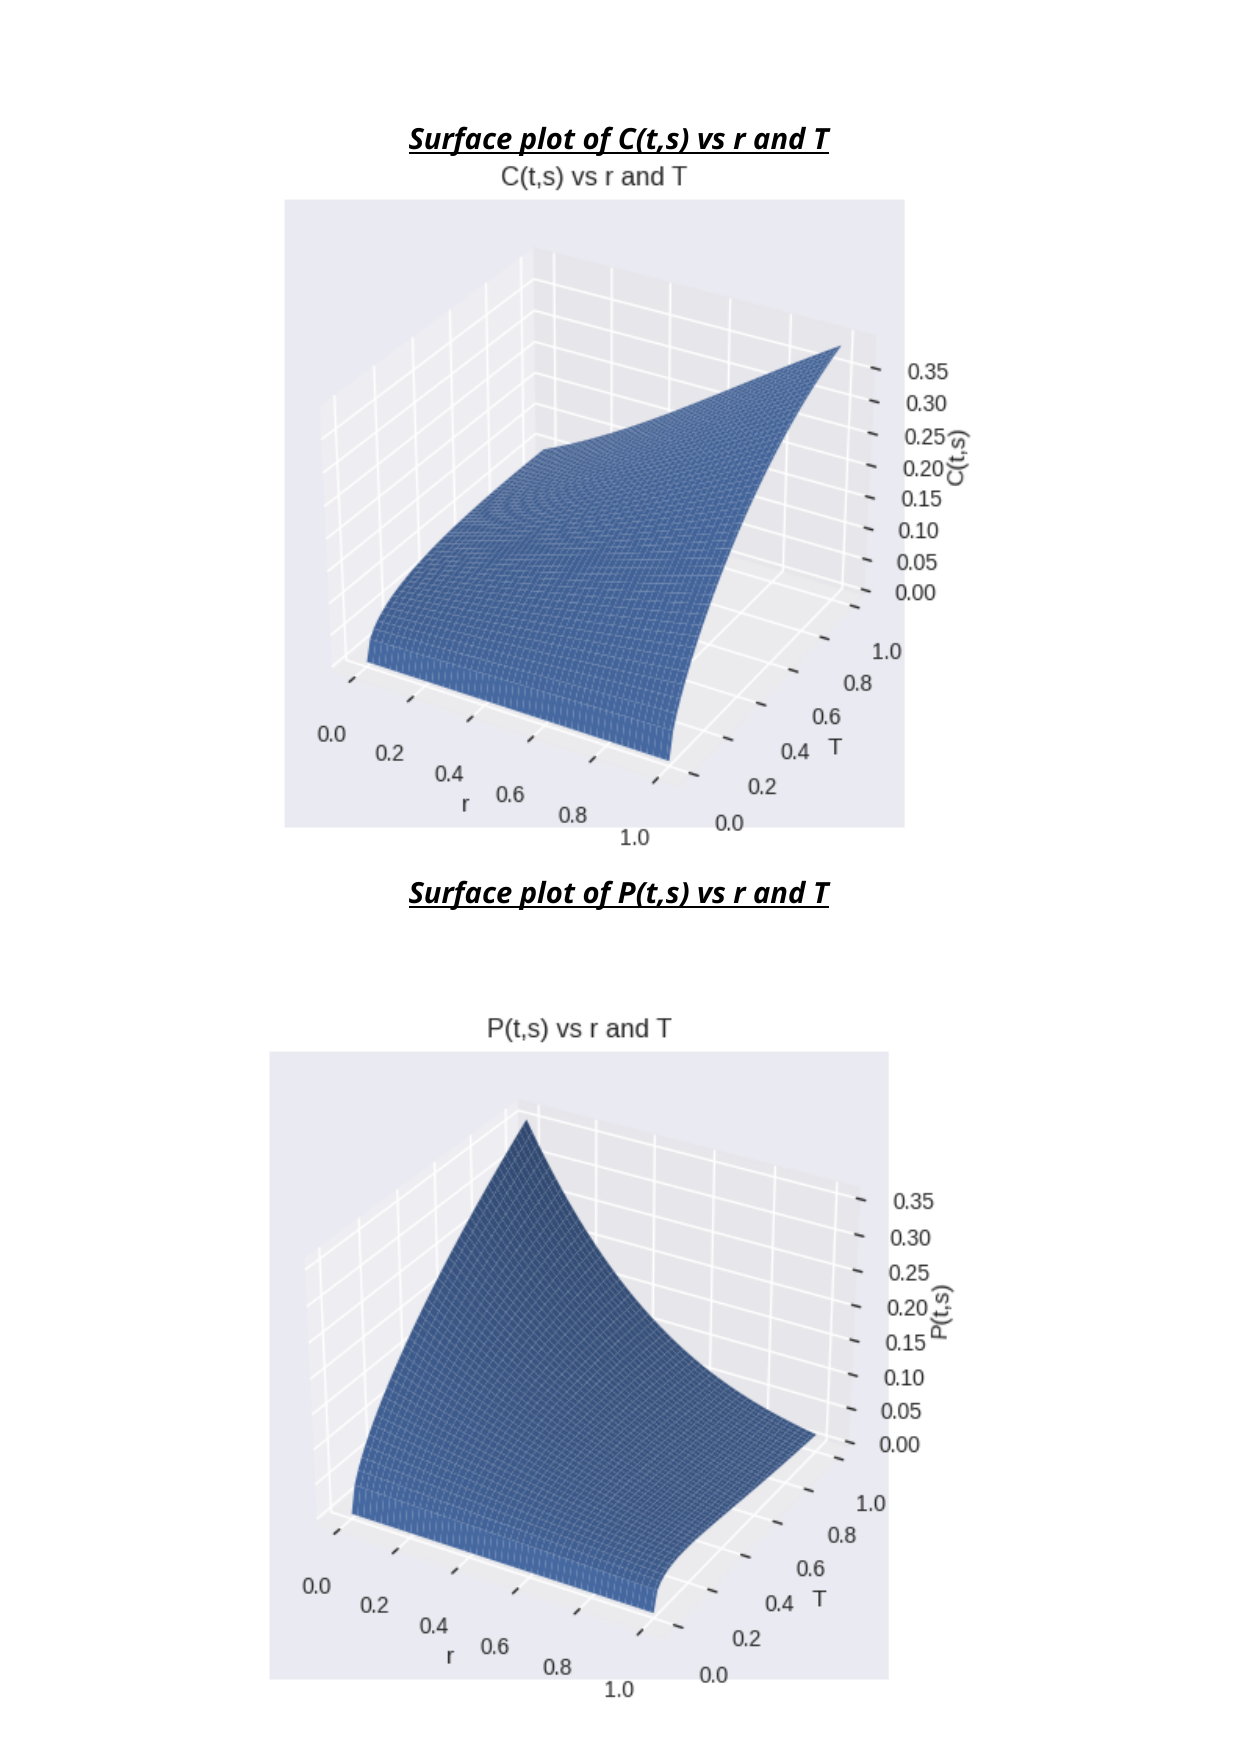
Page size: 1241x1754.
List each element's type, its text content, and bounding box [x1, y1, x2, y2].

picture [263, 157, 977, 858]
text Surface plot of P(t,s) vs r and T [118, 872, 1122, 912]
picture [248, 1009, 961, 1710]
text Surface plot of C(t,s) vs r and T [118, 118, 1122, 158]
